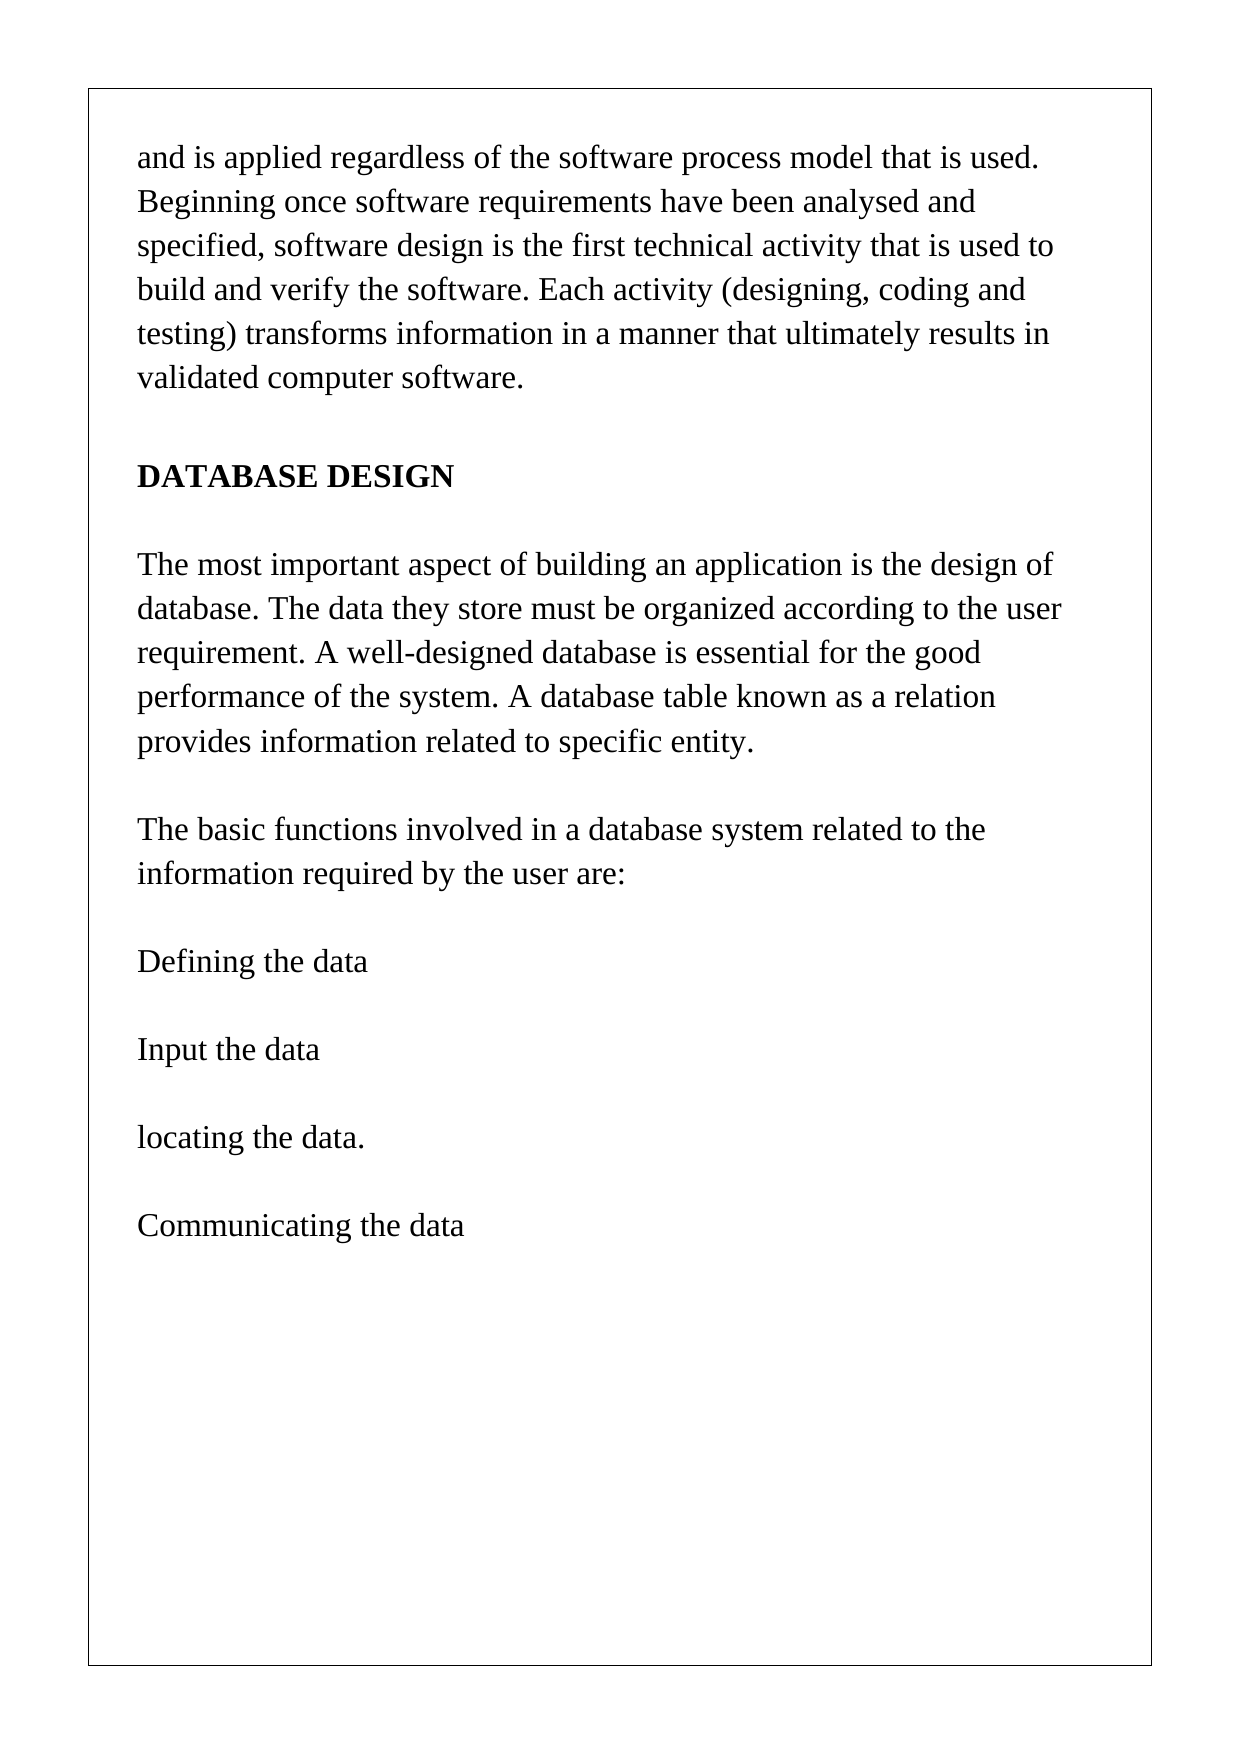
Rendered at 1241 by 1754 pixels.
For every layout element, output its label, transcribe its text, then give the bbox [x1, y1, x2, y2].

text and is applied regardless of the software process model that is used. Beginning once software requirements have been analysed and specified, software design is the first technical activity that is used to build and verify the software. Each activity (designing, coding and testing) transforms information in a manner that ultimately results in validated computer software. [137, 137, 1103, 435]
text DATABASE DESIGN The most important aspect of building an application is the design of database. The data they store must be organized according to the user requirement. A well-designed database is essential for the good performance of the system. A database table known as a relation provides information related to specific entity. The basic functions involved in a database system related to the information required by the user are: Defining the data Input the data locating the data. Communicating the data [137, 456, 1103, 1244]
